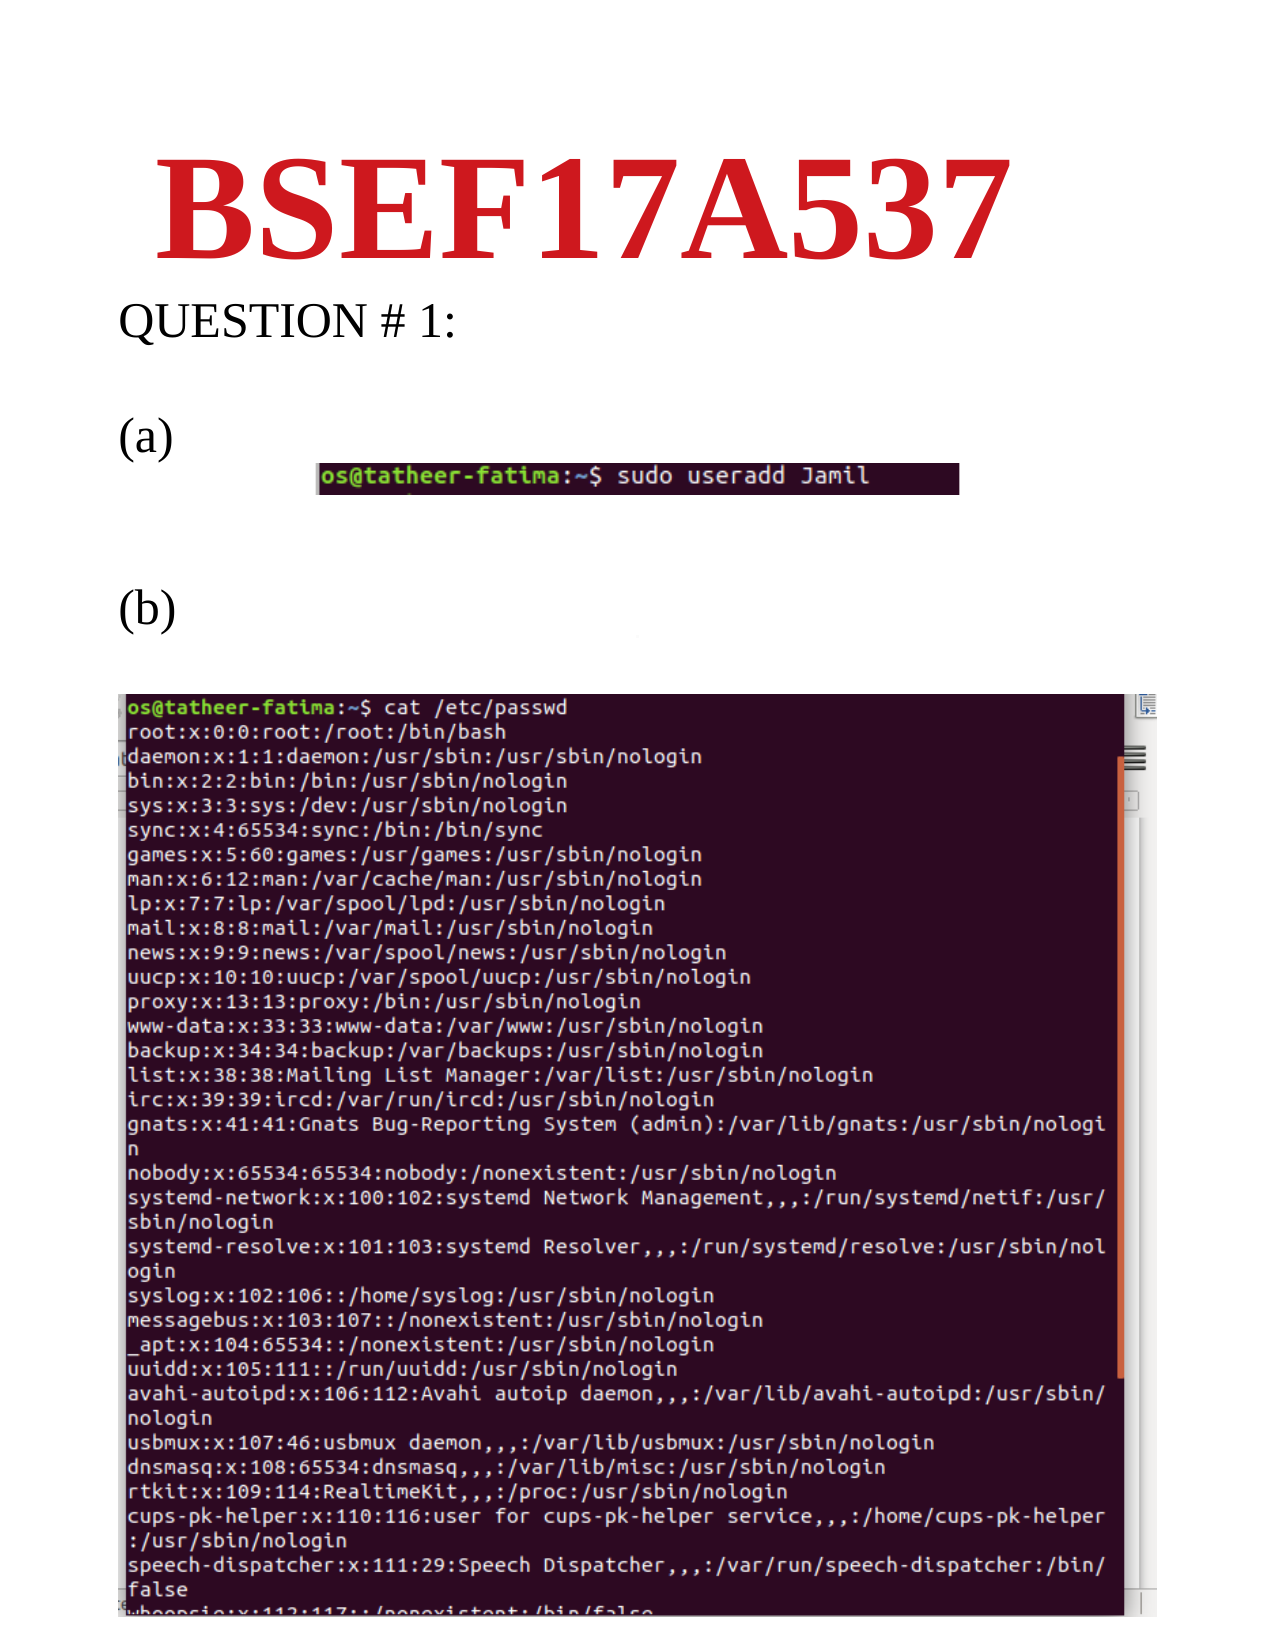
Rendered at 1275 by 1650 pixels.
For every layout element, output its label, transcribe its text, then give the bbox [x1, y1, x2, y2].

picture [315, 463, 960, 495]
text (b) [118, 578, 1157, 636]
picture [118, 694, 1157, 1617]
text QUESTION # 1: [118, 291, 1157, 348]
text (a) [118, 406, 1157, 463]
text BSEF17A537 [118, 118, 1157, 291]
